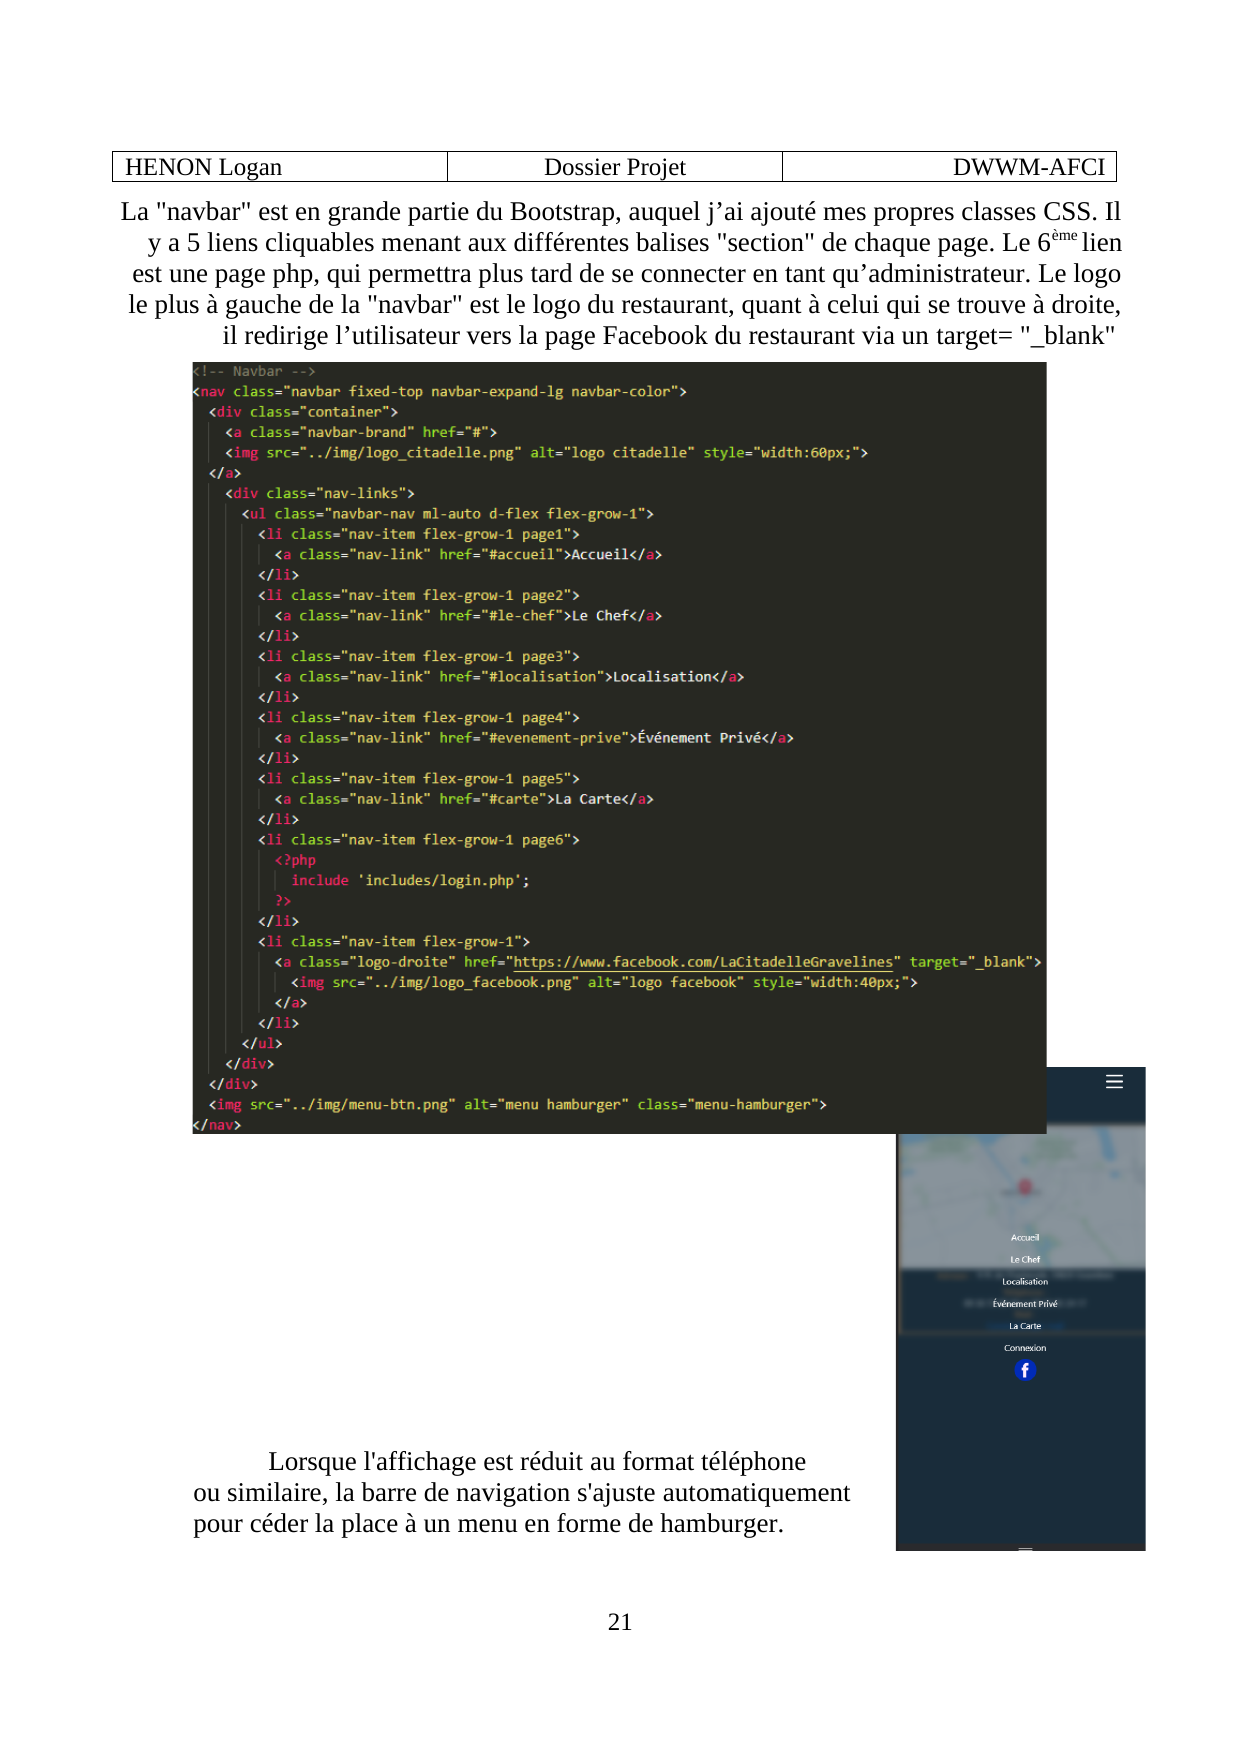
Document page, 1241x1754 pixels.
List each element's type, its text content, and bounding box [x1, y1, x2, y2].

picture [192, 362, 1146, 1551]
text La "navbar" est en grande partie du Bootstrap, auquel j’ai ajouté mes propres classes CSS. Il y a 5 liens cliquables menant aux différentes balises "section" de chaque page. Le 6ème lien est une page php, qui permettra plus tard de se connecter en tant qu’administrateur. Le logo le plus à gauche de la "navbar" est le logo du restaurant, quant à celui qui se trouve à droite, il redirige l’utilisateur vers la page Facebook du restaurant via un target= "_blank" [118, 195, 1122, 350]
text ou similaire, la barre de navigation s'ajuste automatiquement pour céder la place à un menu en forme de hamburger. [193, 1476, 895, 1538]
text Lorsque l'affichage est réduit au format téléphone [193, 1445, 895, 1476]
